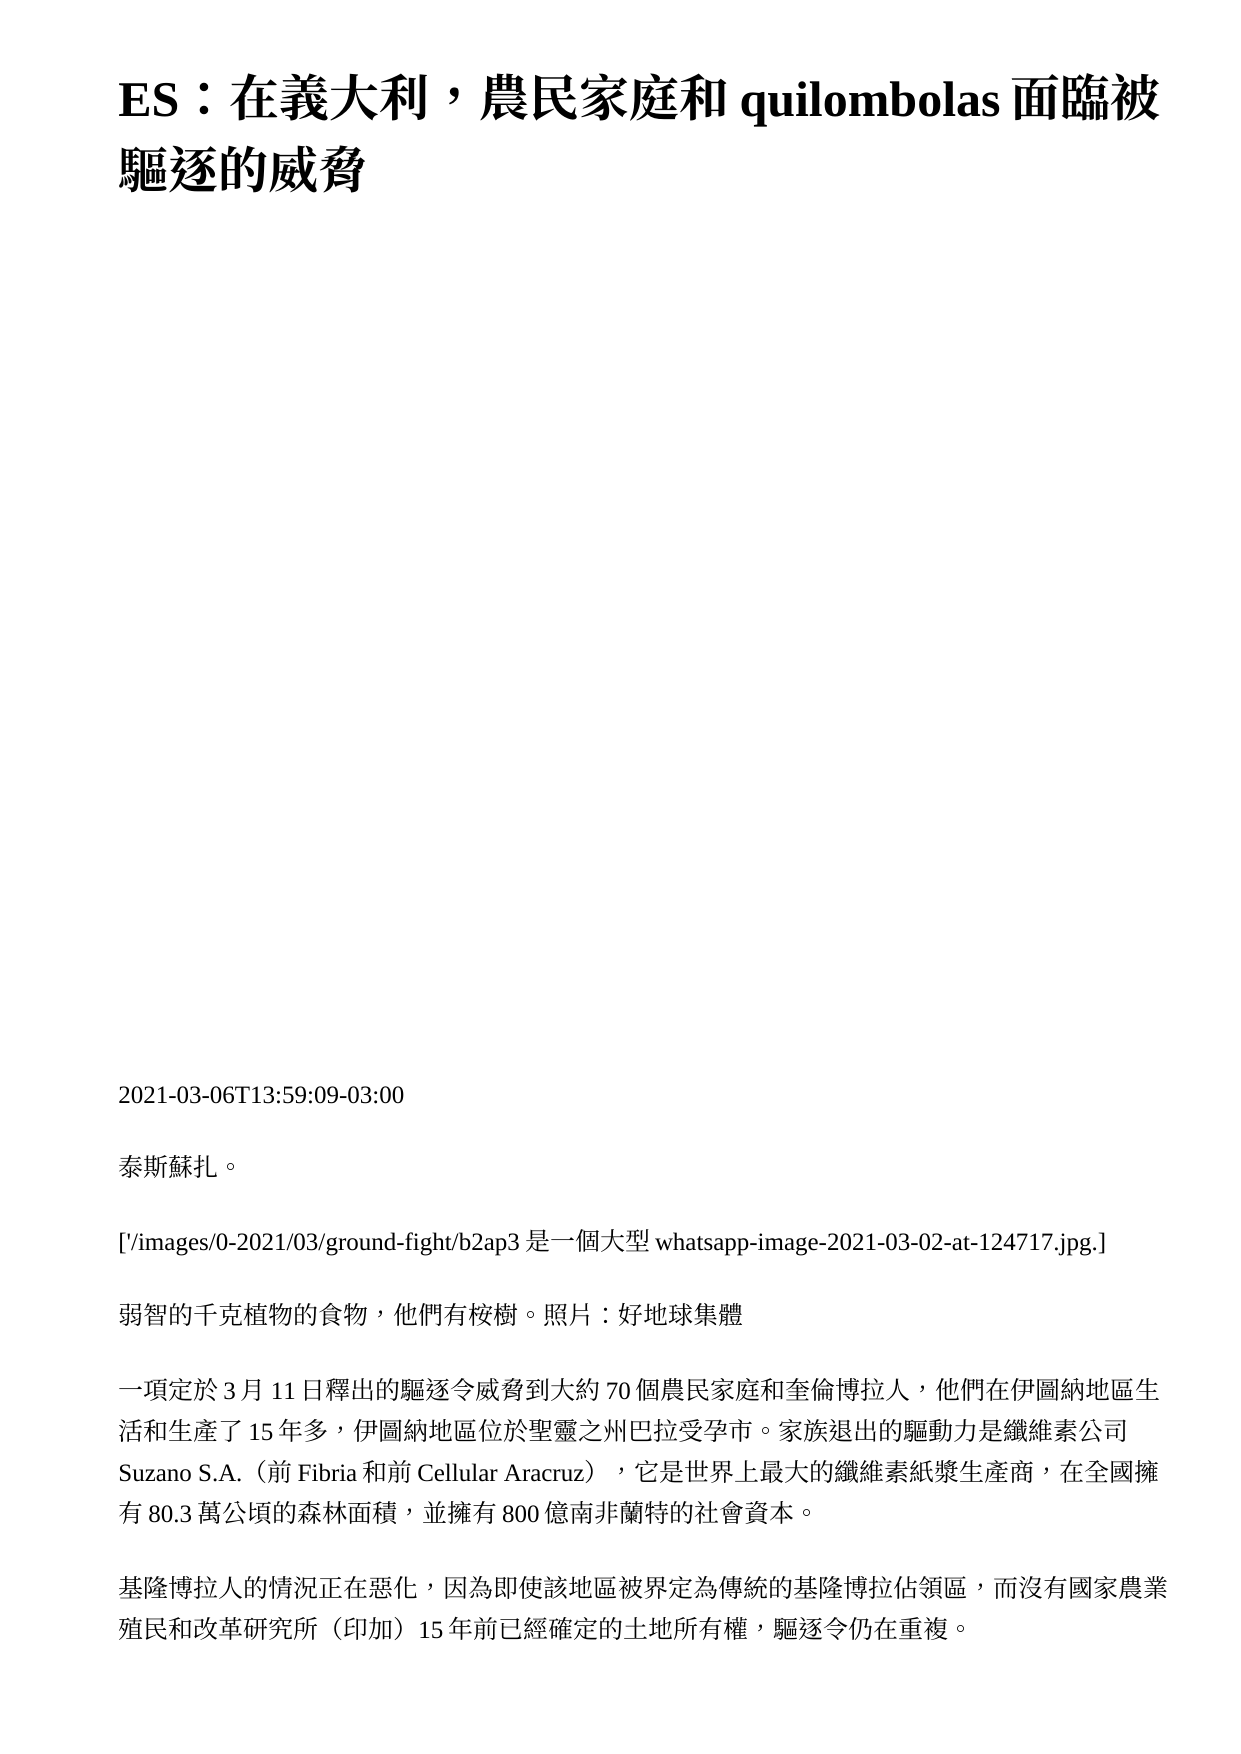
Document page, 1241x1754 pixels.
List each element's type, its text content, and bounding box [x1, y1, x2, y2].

subtitle ES：在義大利，農民家庭和quilombolas面臨被驅逐的威脅 [118, 59, 1181, 203]
text 2021-03-06T13:59:09-03:00 泰斯蘇扎。 ['/images/0-2021/03/ground-fight/b2ap3是一個大型whatsapp-image-2021-03-02-at-124717.jpg.] 弱智的千克植物的食物，他們有桉樹。照片：好地球集體 一項定於3月11日釋出的驅逐令威脅到大約70個農民家庭和奎倫博拉人，他們在伊圖納地區生活和生產了15年多，伊圖納地區位於聖靈之州巴拉受孕市。家族退出的驅動力是纖維素公司Suzano S.A.（前Fibria和前Cellular Aracruz），它是世界上最大的纖維素紙漿生產商，在全國擁有80.3萬公頃的森林面積，並擁有800億南非蘭特的社會資本。 基隆博拉人的情況正在惡化，因為即使該地區被界定為傳統的基隆博拉佔領區，而沒有國家農業殖民和改革研究所（印加）15年前已經確定的土地所有權，驅逐令仍在重複。 雖然2005年對受益於土地改革的家庭進行了分類，但其他農民家庭住在那裡，他們在被驅逐的情況下更加脆弱。在整個州，只有一個位於伊比拉祖的社群獲得了所有權，儘管只是部分所有權。 大約70個家庭目前居住在前北極星農場約200公頃的地區，位於伊圖納和安吉利姆的奎倫博拉社群之間。公司總共需要802公頃的土地，其中一部分屬於quilombola地區。 該地區居民強調的另一個事實是，自2020年以來，通往伊圖納的道路周圍的佔領突然增加。隨著這一新的運動，協會已經成立，並進行了土地的分配和出售，這是傳統的基隆博拉領土的一部分。 Suzano S.A.和land grab 蘇扎諾股份有限公司收購的原纖維素/原纖維阿拉克魯斯（Fibria Aracruz）被控在1973年至1975年間騙取50多塊農村土地的所有權。2002年，議會調查委員會（阿拉克魯斯國際刑事法院）發現了這一計劃。 它包括一份協議，由塞盧洛斯阿拉克魯斯和幾個官員誰申請的土地所有權，國家公共土地的一部分，並儘快授予他們轉讓給公司。 在證詞中，橙子們甚至不知道他們聲稱擁有的土地在哪裡。在大多數情況下，官員們在獲得這些財產的所有權後，在一週內將所有權轉讓給了凱爾洛斯人阿拉克魯斯。 [118, 1047, 1181, 1678]
